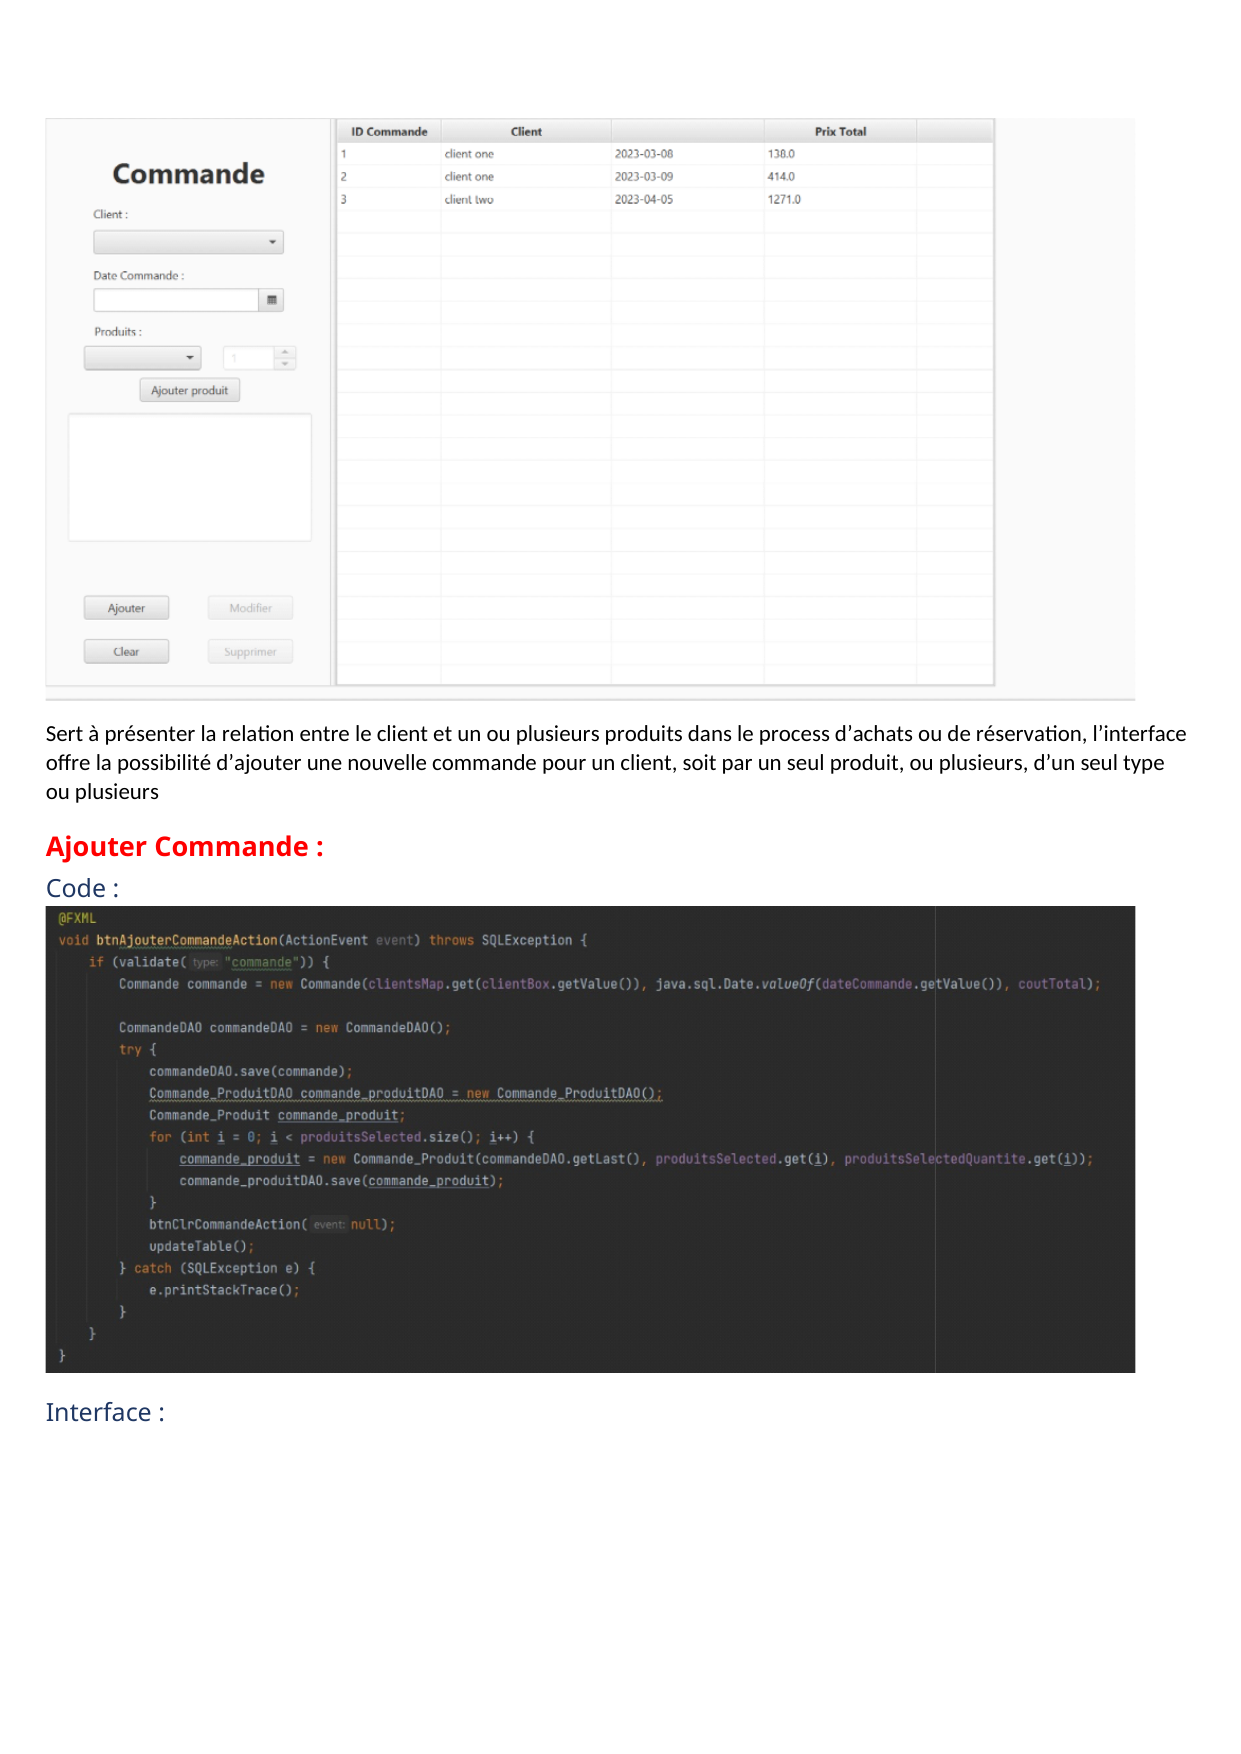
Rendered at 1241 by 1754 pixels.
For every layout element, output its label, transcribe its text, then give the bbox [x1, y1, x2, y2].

text Sert à présenter la relation entre le client et un ou plusieurs produits dans le process d’achats ou de réservation, l’interface offre la possibilité d’ajouter une nouvelle commande pour un client, soit par un seul produit, ou plusieurs, d’un seul type ou plusieurs [46, 719, 1195, 805]
text Code : [46, 870, 1195, 904]
text Ajouter Commande : [46, 828, 1195, 864]
text Interface : [46, 1394, 1195, 1429]
